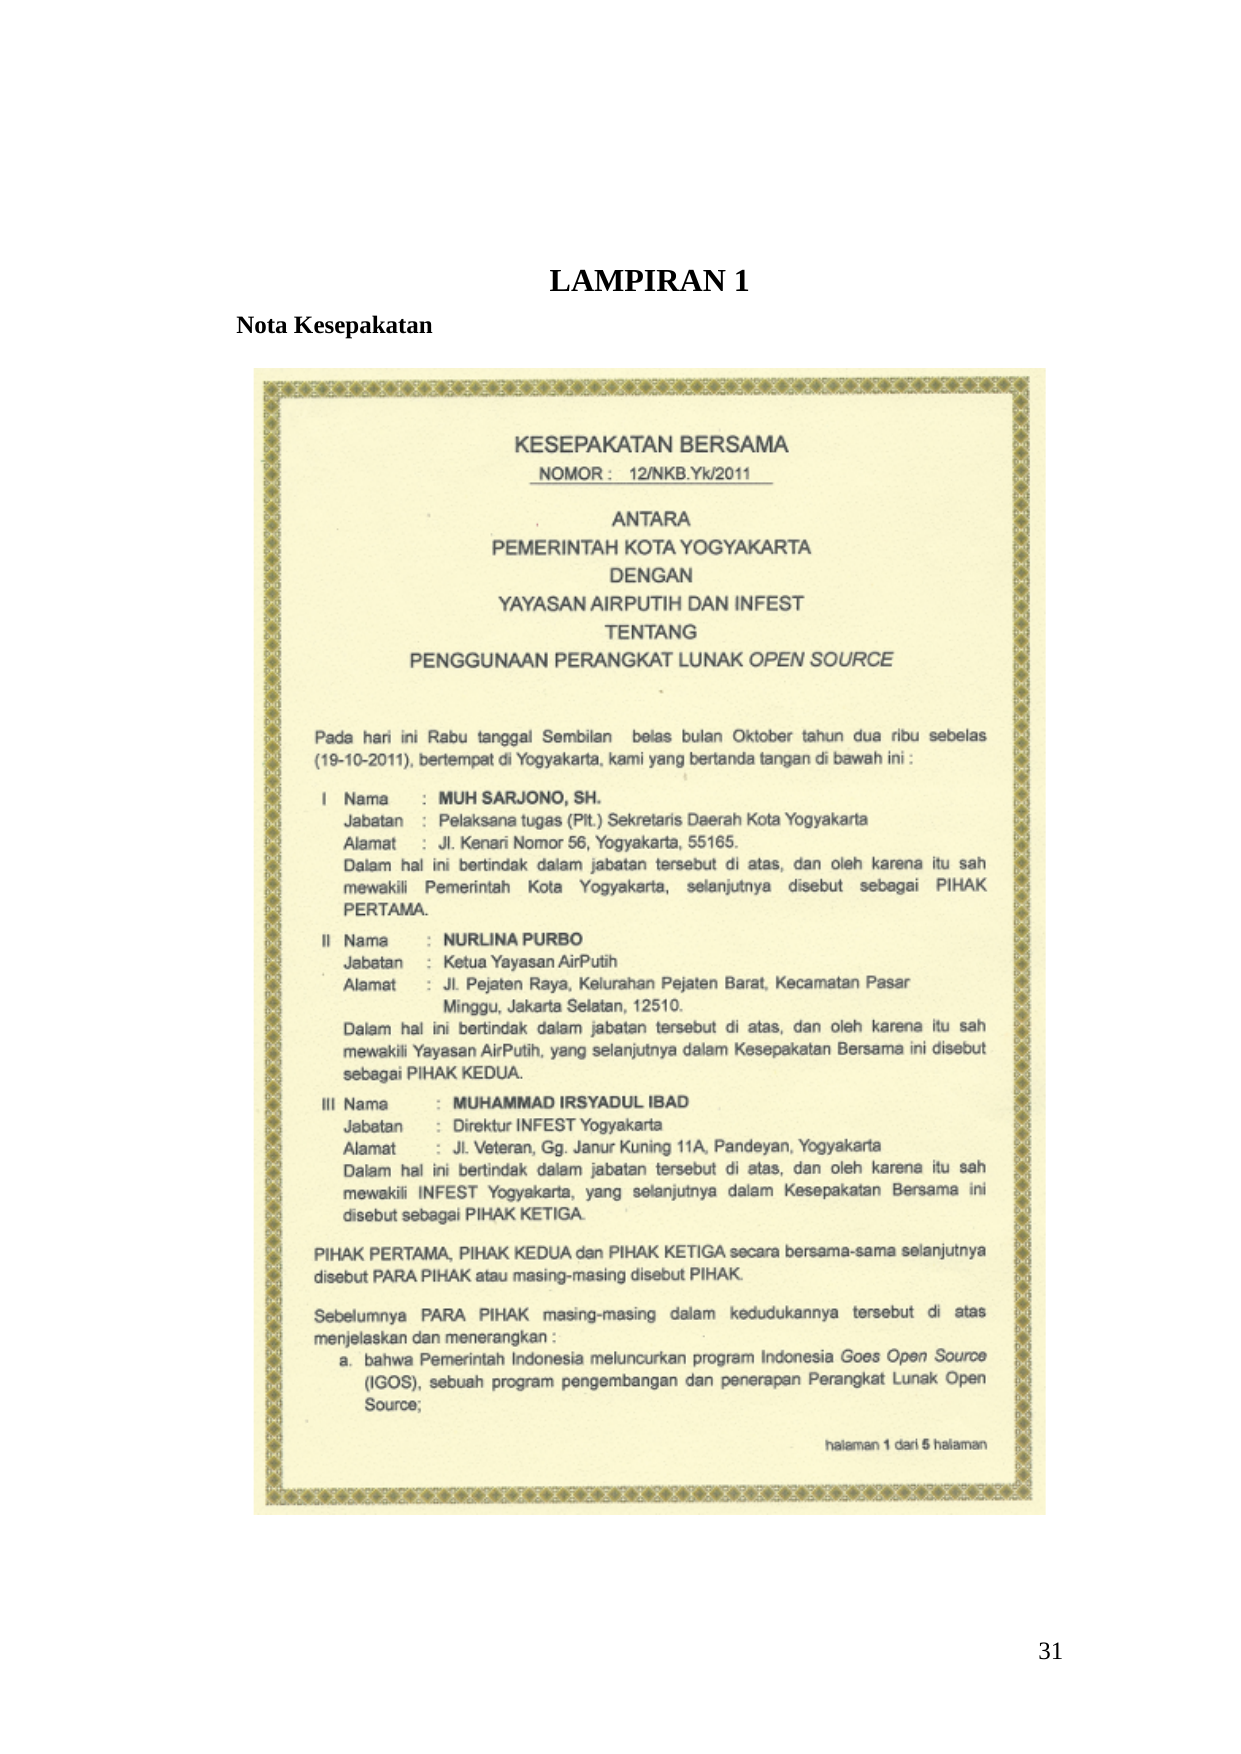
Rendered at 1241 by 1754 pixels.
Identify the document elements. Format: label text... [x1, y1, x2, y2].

subtitle LAMPIRAN 1 [236, 261, 1063, 298]
text Nota Kesepakatan [236, 311, 1063, 339]
picture [253, 368, 1046, 1515]
